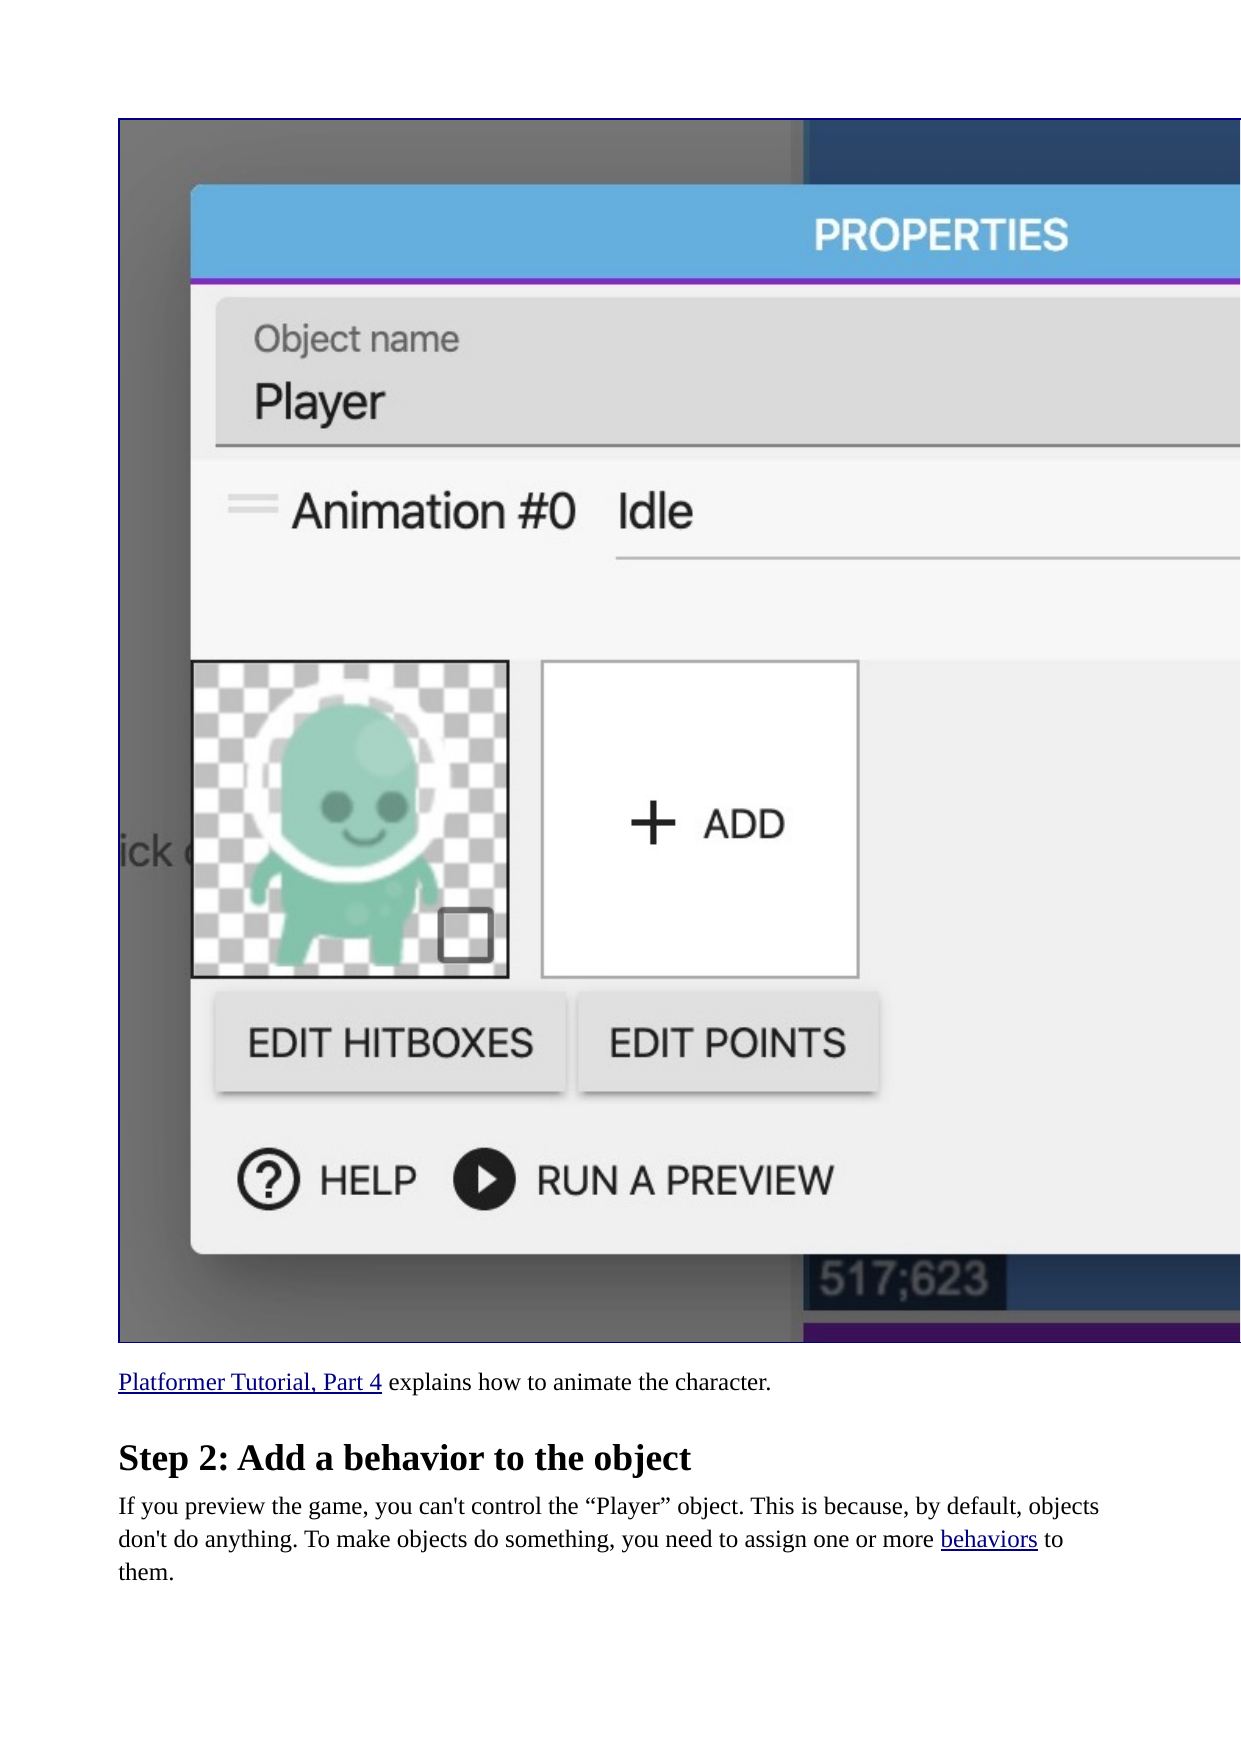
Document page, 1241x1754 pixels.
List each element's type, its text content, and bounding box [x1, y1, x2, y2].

text If you preview the game, you can't control the “Player” object. This is because, by default, objects don't do anything. To make objects do something, you need to assign one or more behaviors to them. [118, 1491, 1122, 1586]
text Platformer Tutorial, Part 4 explains how to animate the character. [118, 1367, 1122, 1396]
picture [120, 120, 1241, 1342]
subtitle Step 2: Add a behavior to the object [118, 1436, 1122, 1479]
